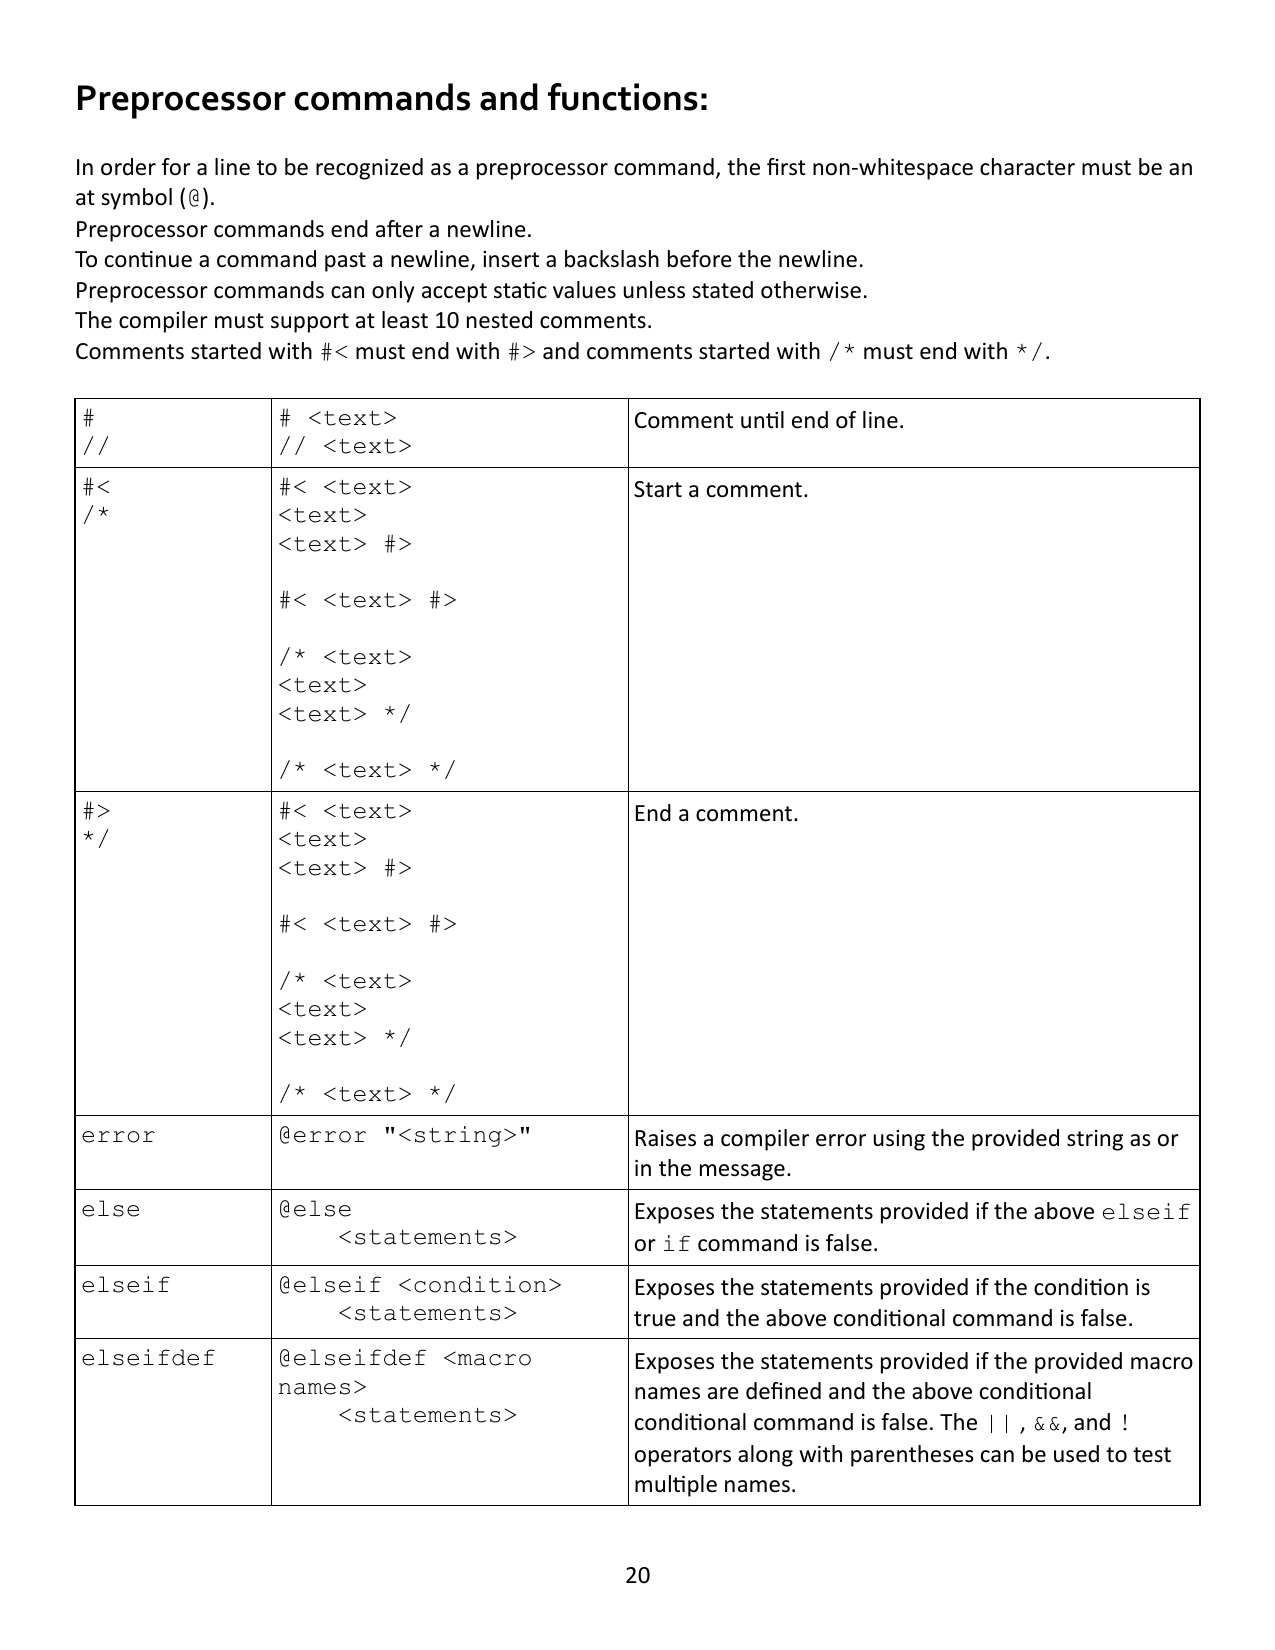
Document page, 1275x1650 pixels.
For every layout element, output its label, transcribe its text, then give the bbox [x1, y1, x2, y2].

table_cell @elseifdef <macro names> <statements> [272, 1339, 628, 1504]
table_cell Raises a compiler error using the provided string as or in the message. [629, 1116, 1199, 1188]
table_cell Exposes the statements provided if the above elseif or if command is false. [629, 1190, 1199, 1264]
table_cell Exposes the statements provided if the condition is true and the above conditional command is false. [629, 1266, 1199, 1338]
table_cell elseifdef [76, 1339, 271, 1504]
text In order for a line to be recognized as a preprocessor command, the first non-whitespace character must be an at symbol (@). [75, 151, 1200, 213]
text The compiler must support at least 10 nested comments. [75, 305, 1200, 335]
text To continue a command past a newline, insert a backslash before the newline. [75, 244, 1200, 274]
table_cell @else <statements> [272, 1190, 628, 1264]
table_cell End a comment. [629, 792, 1199, 1115]
table_cell Exposes the statements provided if the provided macro names are defined and the above conditional conditional command is false. The || , &&, and ! operators along with parentheses can be used to test multiple names. [629, 1339, 1199, 1504]
table_cell #< <text> <text> <text> #> #< <text> #> /* <text> <text> <text> */ /* <text> */ [272, 468, 628, 791]
table_cell Start a comment. [629, 468, 1199, 791]
table_cell #< /* [76, 468, 271, 791]
text Comments started with #< must end with #> and comments started with /* must end with */. [75, 335, 1200, 367]
text Preprocessor commands end after a newline. [75, 213, 1200, 244]
table_header Comment until end of line. [629, 399, 1199, 467]
table_cell #< <text> <text> <text> #> #< <text> #> /* <text> <text> <text> */ /* <text> */ [272, 792, 628, 1115]
table_cell error [76, 1116, 271, 1188]
subtitle Preprocessor commands and functions: [75, 75, 1200, 120]
table_header # // [76, 399, 271, 467]
table_cell @elseif <condition> <statements> [272, 1266, 628, 1338]
table_cell #> */ [76, 792, 271, 1115]
table_cell @error "<string>" [272, 1116, 628, 1188]
table_header # <text> // <text> [272, 399, 628, 467]
table_cell else [76, 1190, 271, 1264]
text Preprocessor commands can only accept static values unless stated otherwise. [75, 274, 1200, 305]
table_cell elseif [76, 1266, 271, 1338]
